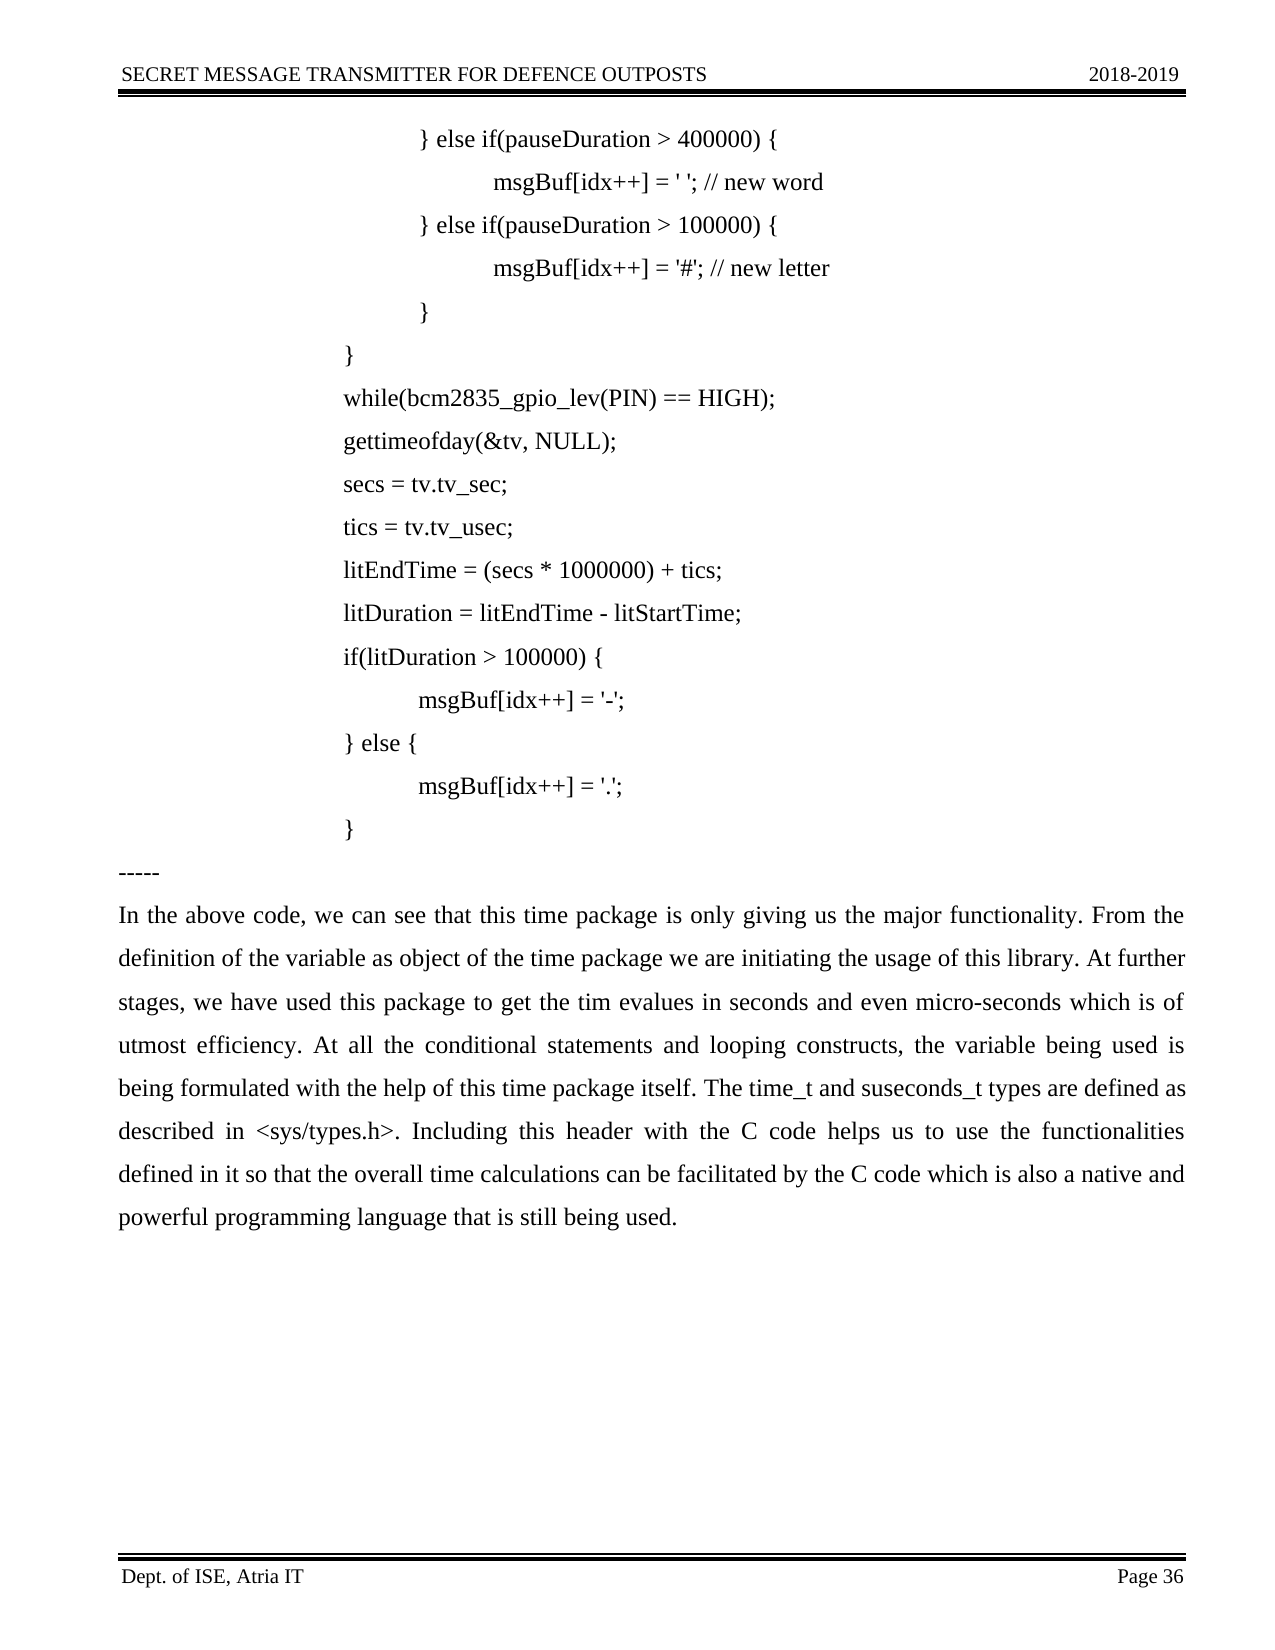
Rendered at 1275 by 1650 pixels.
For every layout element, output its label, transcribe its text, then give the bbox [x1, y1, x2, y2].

text } [118, 814, 1186, 843]
text ----- [118, 857, 1186, 886]
text } [118, 340, 1186, 368]
text msgBuf[idx++] = '-'; [118, 685, 1186, 713]
text litDuration = litEndTime - litStartTime; [118, 598, 1186, 627]
text } [118, 297, 1186, 325]
text litEndTime = (secs * 1000000) + tics; [118, 555, 1186, 584]
text msgBuf[idx++] = ' '; // new word [118, 167, 1186, 196]
text tics = tv.tv_usec; [118, 512, 1186, 541]
text } else { [118, 728, 1186, 757]
text while(bcm2835_gpio_lev(PIN) == HIGH); [118, 383, 1186, 412]
text if(litDuration > 100000) { [118, 642, 1186, 670]
text secs = tv.tv_sec; [118, 469, 1186, 498]
text } else if(pauseDuration > 100000) { [118, 210, 1186, 239]
text } else if(pauseDuration > 400000) { [118, 124, 1186, 153]
text In the above code, we can see that this time package is only giving us the major functionality. From the definition of the variable as object of the time package we are initiating the usage of this library. At further stages, we have used this package to get the tim evalues in seconds and even micro-seconds which is of utmost efficiency. At all the conditional statements and looping constructs, the variable being used is being formulated with the help of this time package itself. The time_t and suseconds_t types are defined as described in <sys/types.h>. Including this header with the C code helps us to use the functionalities defined in it so that the overall time calculations can be facilitated by the C code which is also a native and powerful programming language that is still being used. [118, 900, 1186, 1231]
text msgBuf[idx++] = '.'; [118, 771, 1186, 800]
text gettimeofday(&tv, NULL); [118, 426, 1186, 455]
text msgBuf[idx++] = '#'; // new letter [118, 253, 1186, 282]
